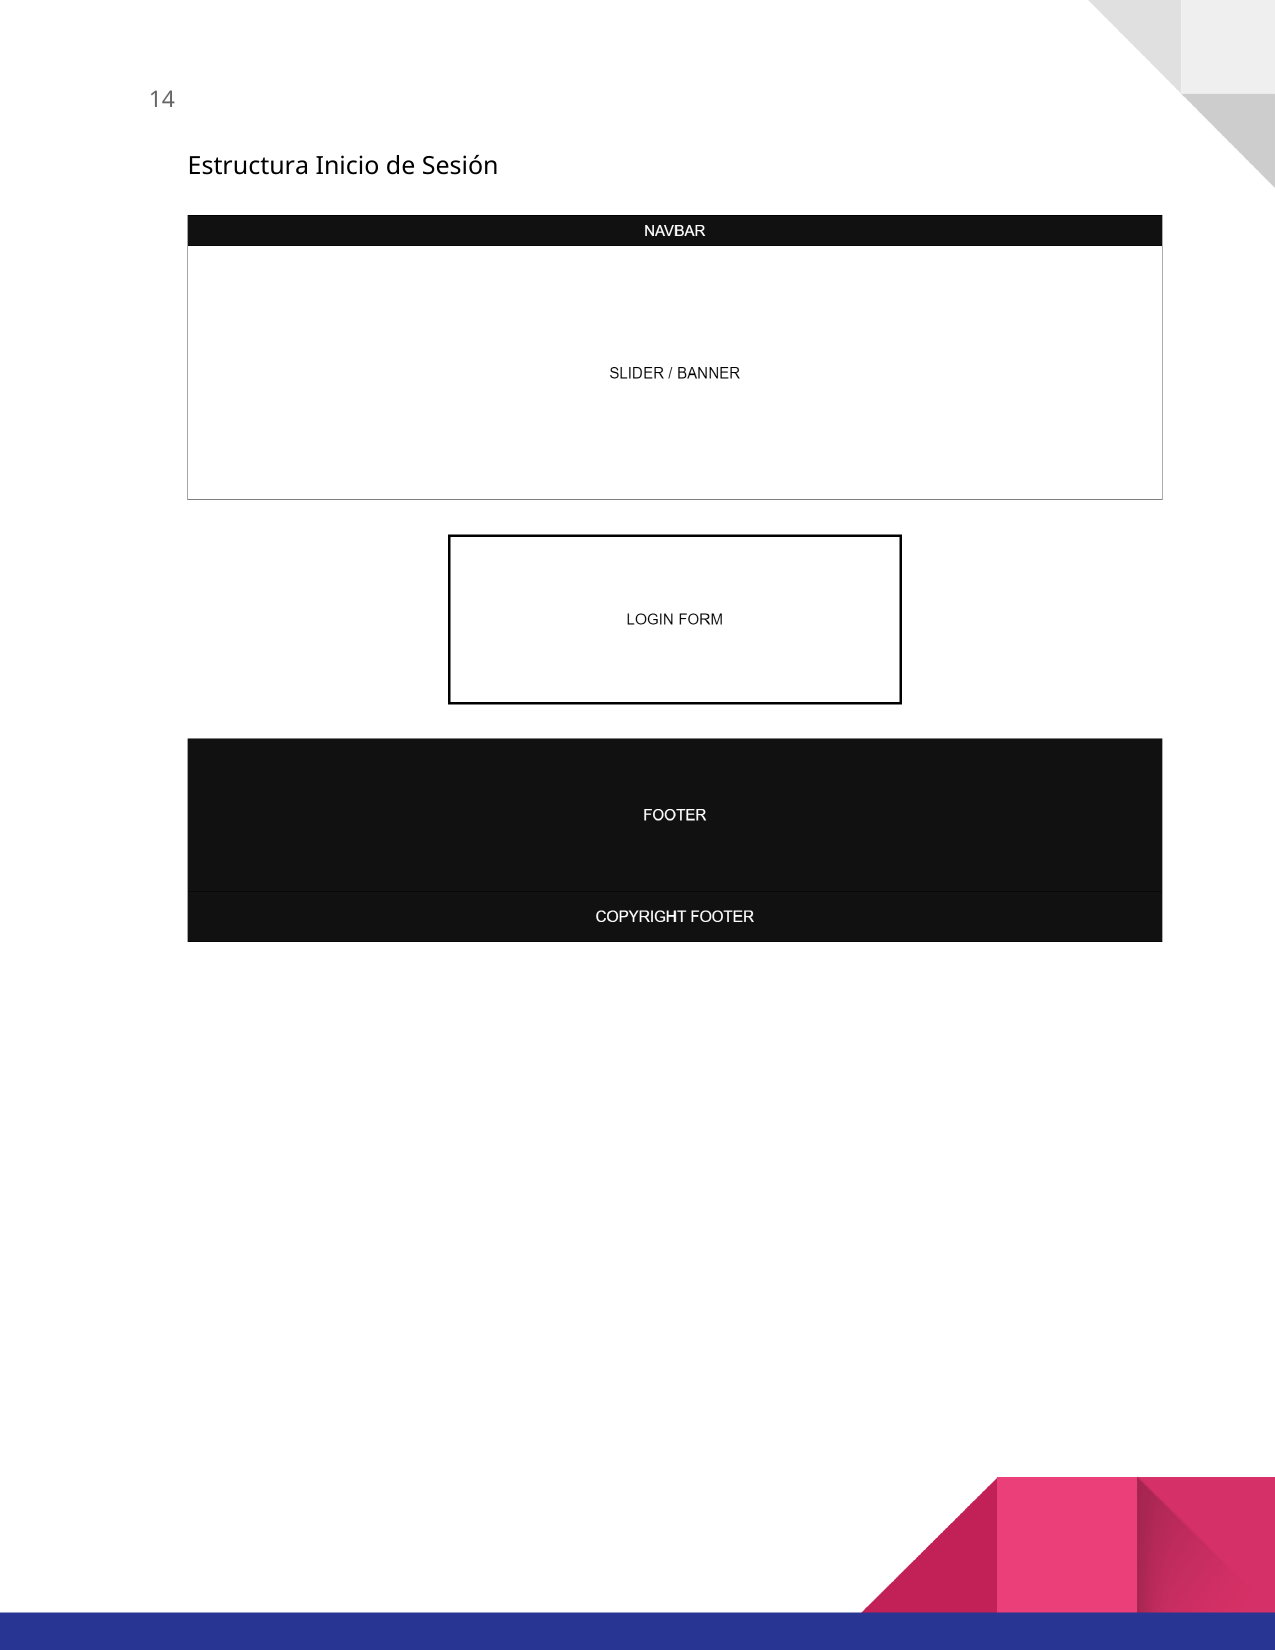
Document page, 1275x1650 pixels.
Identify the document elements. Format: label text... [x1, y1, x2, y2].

picture [0, 1475, 1275, 1650]
picture [187, 215, 1163, 947]
subtitle Estructura Inicio de Sesión [187, 148, 1125, 182]
picture [1087, 0, 1275, 188]
